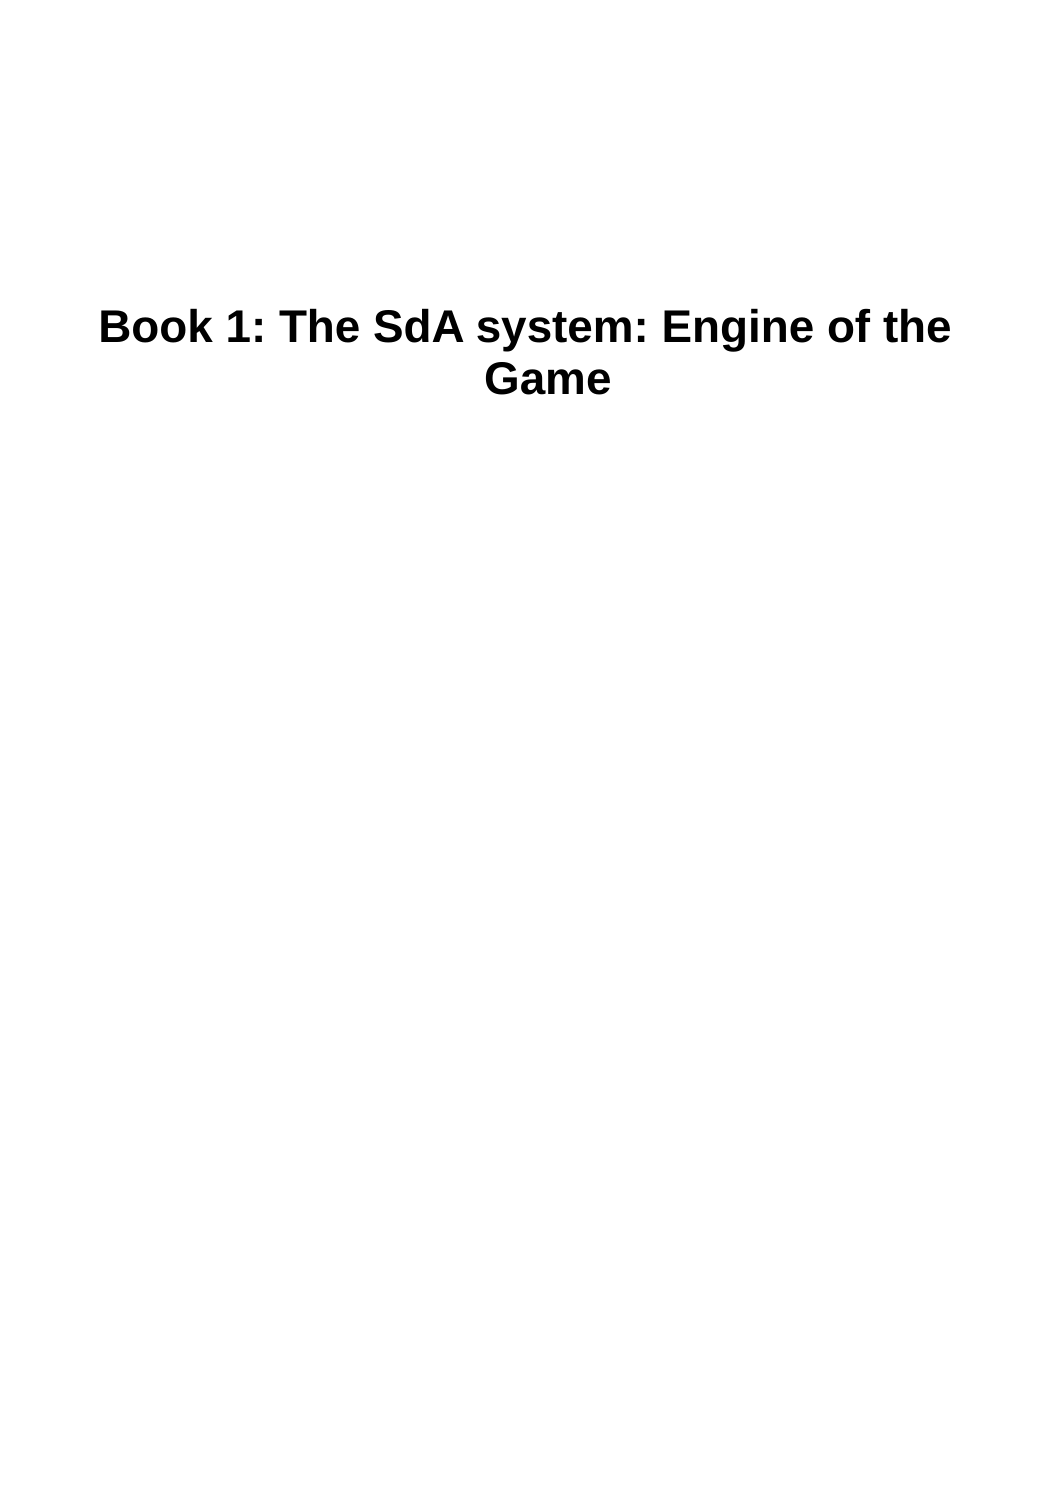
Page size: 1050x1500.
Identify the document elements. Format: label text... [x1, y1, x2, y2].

subtitle Book 1: The SdA system: Engine of the Game [75, 299, 975, 404]
